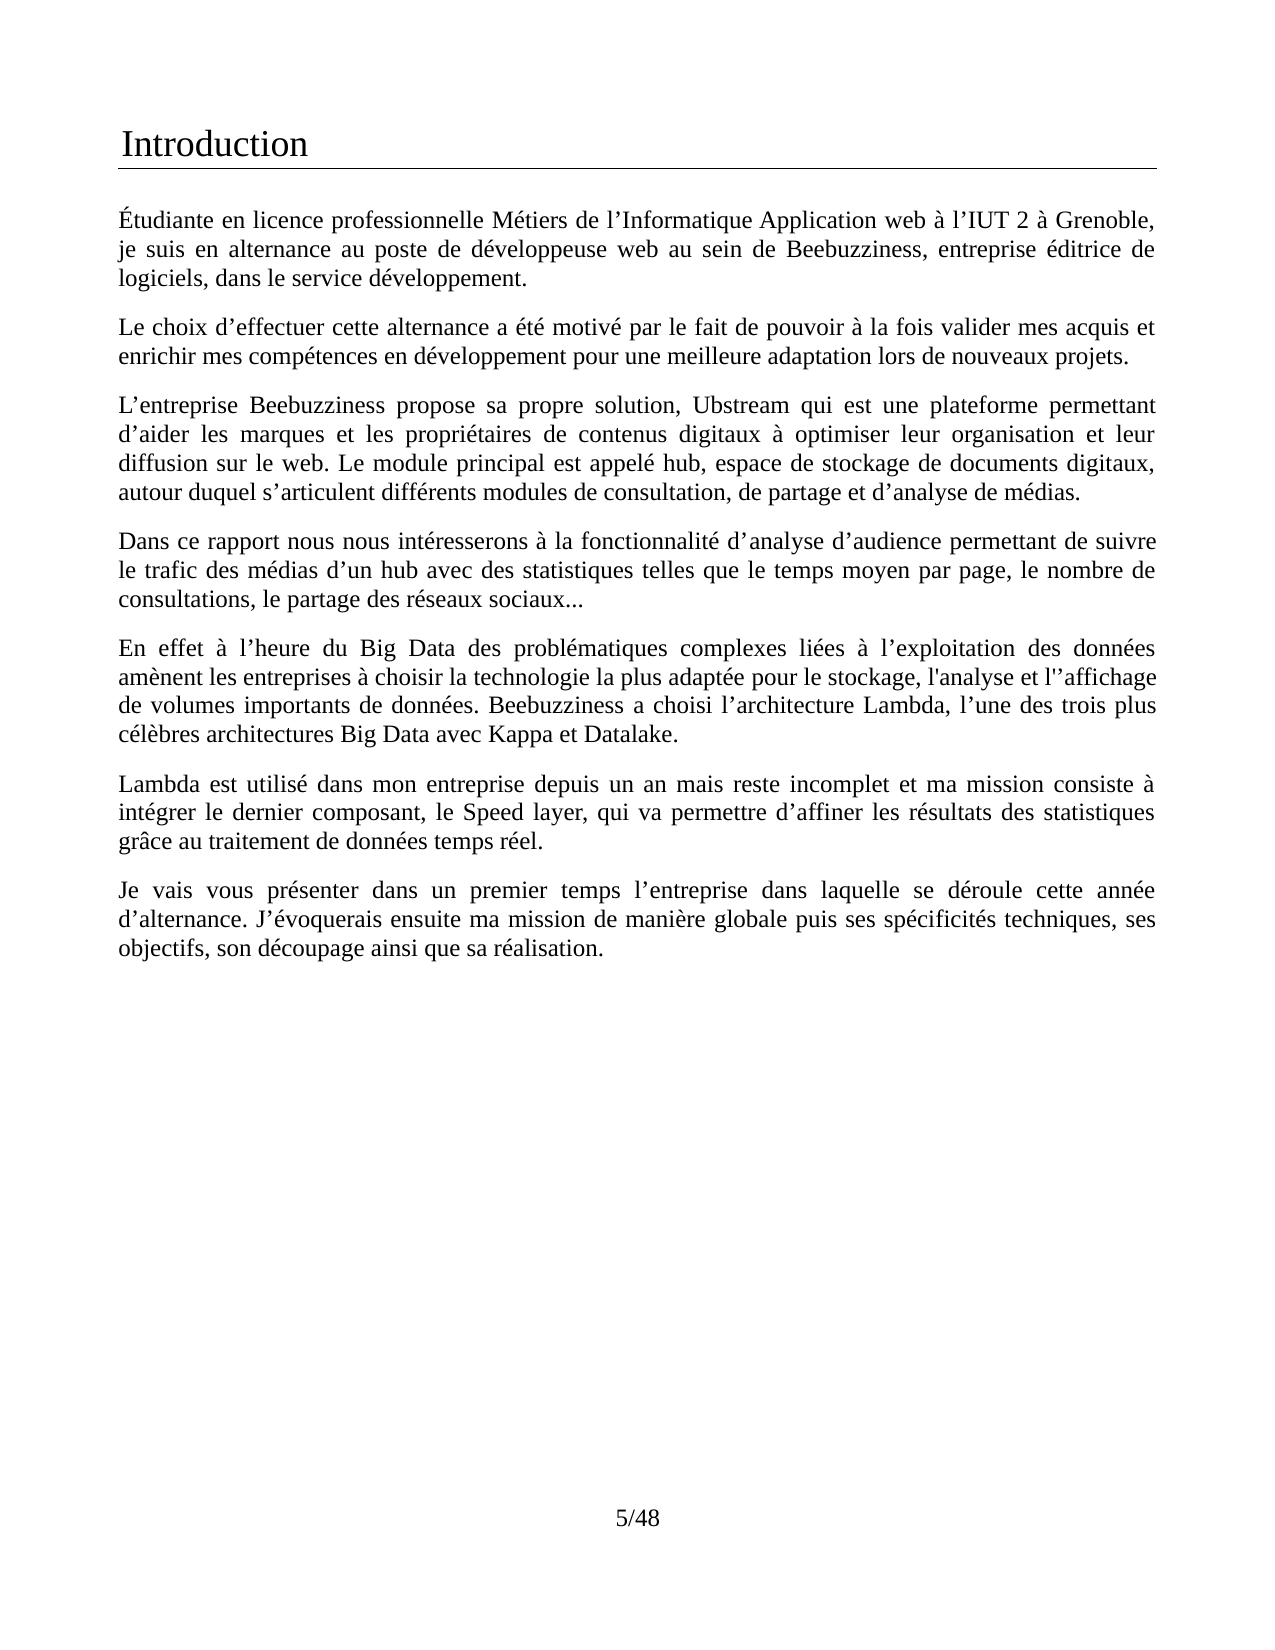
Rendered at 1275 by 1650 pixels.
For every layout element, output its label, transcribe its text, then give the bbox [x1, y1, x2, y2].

text Dans ce rapport nous nous intéresserons à la fonctionnalité d’analyse d’audience permettant de suivre le trafic des médias d’un hub avec des statistiques telles que le temps moyen par page, le nombre de consultations, le partage des réseaux sociaux... [118, 526, 1157, 612]
text Lambda est utilisé dans mon entreprise depuis un an mais reste incomplet et ma mission consiste à intégrer le dernier composant, le Speed layer, qui va permettre d’affiner les résultats des statistiques grâce au traitement de données temps réel. [118, 769, 1157, 855]
text Le choix d’effectuer cette alternance a été motivé par le fait de pouvoir à la fois valider mes acquis et enrichir mes compétences en développement pour une meilleure adaptation lors de nouveaux projets. [118, 312, 1157, 370]
text Je vais vous présenter dans un premier temps l’entreprise dans laquelle se déroule cette année d’alternance. J’évoquerais ensuite ma mission de manière globale puis ses spécificités techniques, ses objectifs, son découpage ainsi que sa réalisation. [118, 876, 1157, 962]
text En effet à l’heure du Big Data des problématiques complexes liées à l’exploitation des données amènent les entreprises à choisir la technologie la plus adaptée pour le stockage, l'analyse et l'’affichage de volumes importants de données. Beebuzziness a choisi l’architecture Lambda, l’une des trois plus célèbres architectures Big Data avec Kappa et Datalake. [118, 633, 1157, 748]
text L’entreprise Beebuzziness propose sa propre solution, Ubstream qui est une plateforme permettant d’aider les marques et les propriétaires de contenus digitaux à optimiser leur organisation et leur diffusion sur le web. Le module principal est appelé hub, espace de stockage de documents digitaux, autour duquel s’articulent différents modules de consultation, de partage et d’analyse de médias. [118, 391, 1157, 506]
text Étudiante en licence professionnelle Métiers de l’Informatique Application web à l’IUT 2 à Grenoble, je suis en alternance au poste de développeuse web au sein de Beebuzziness, entreprise éditrice de logiciels, dans le service développement. [118, 206, 1157, 292]
subtitle Introduction [118, 118, 1157, 168]
